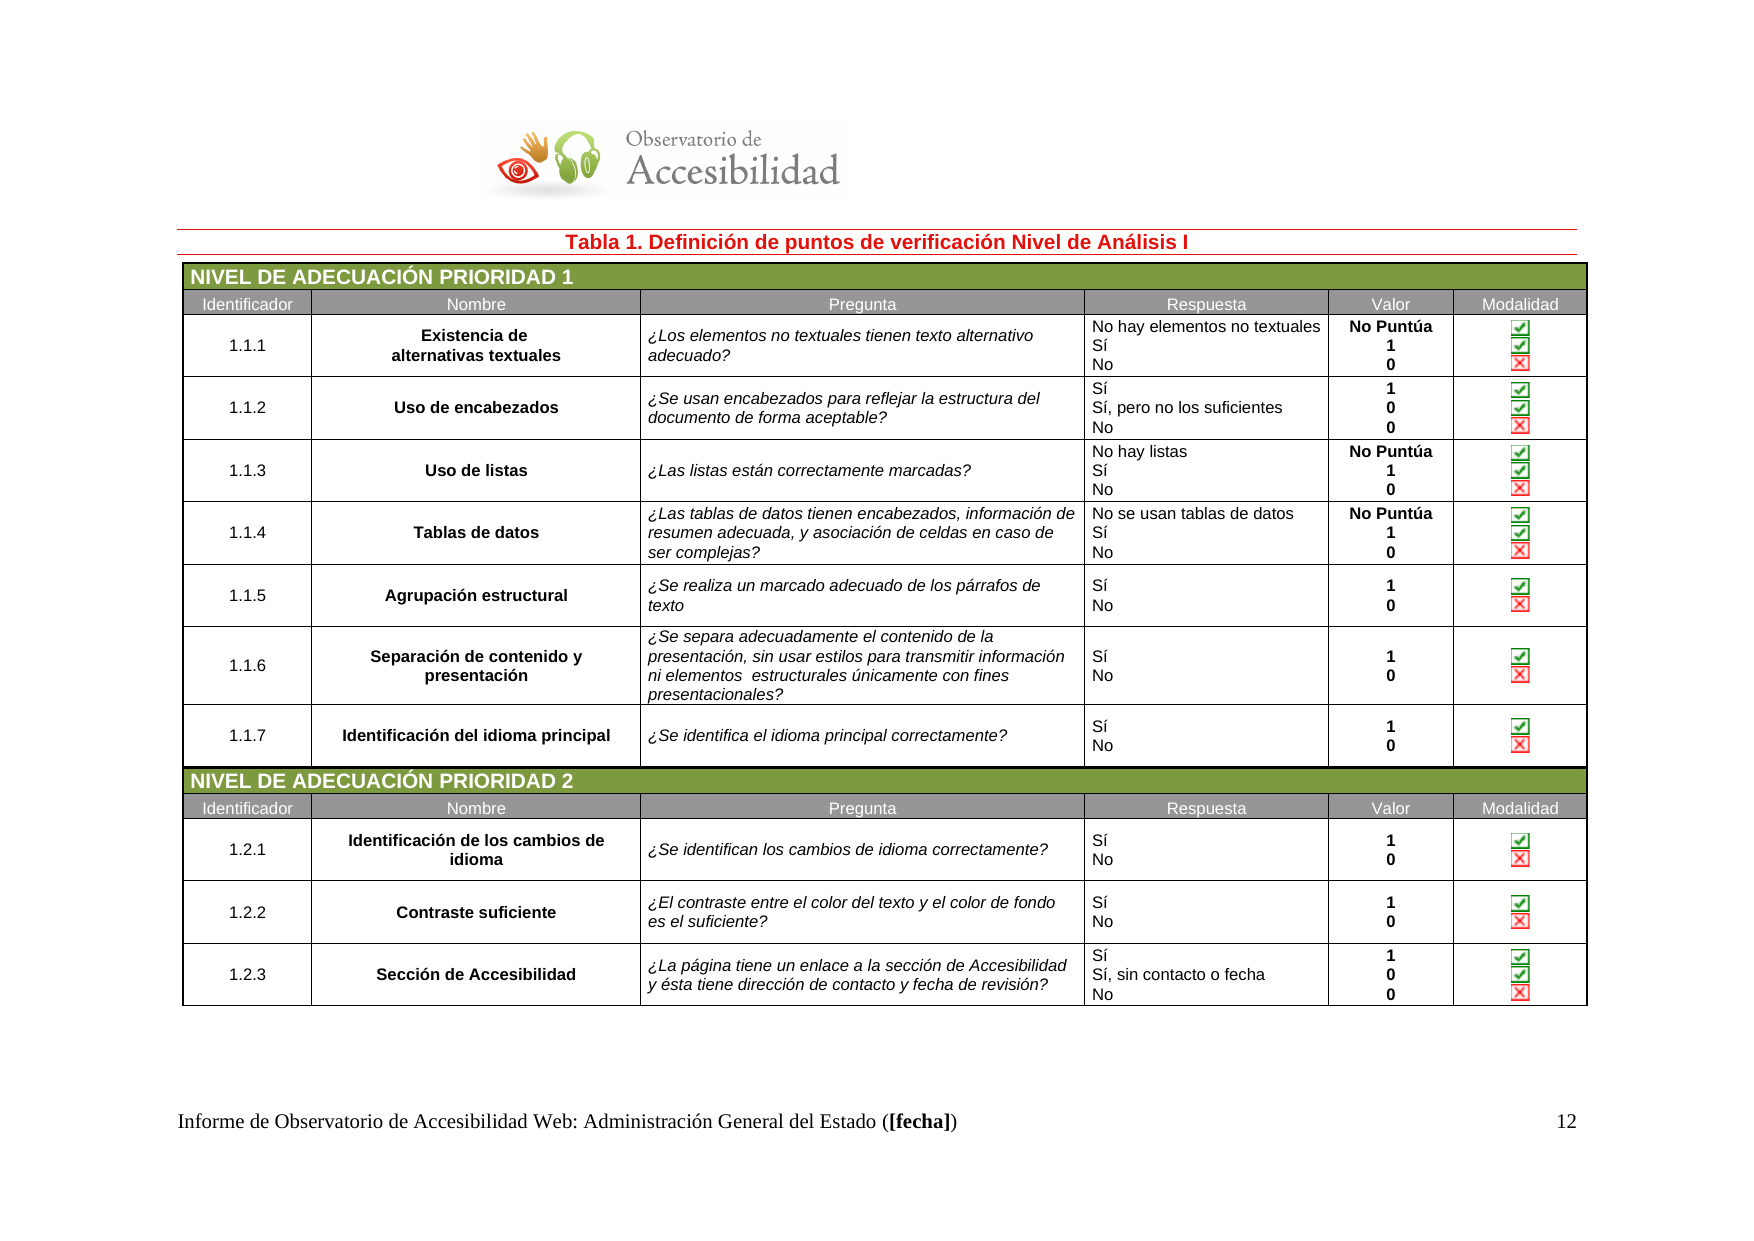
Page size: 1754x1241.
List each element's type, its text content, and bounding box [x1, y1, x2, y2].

table_cell No Puntúa 1 0 [1329, 502, 1453, 564]
table_cell No Puntúa 1 0 [1329, 440, 1453, 501]
picture [1511, 718, 1530, 735]
table_cell ¿Se separa adecuadamente el contenido de la presentación, sin usar estilos para transmitir información ni elementos estructurales únicamente con fines presentacionales? [641, 627, 1084, 704]
table_cell No se usan tablas de datos Sí No [1085, 502, 1328, 564]
table_cell 1.1.5 [184, 565, 311, 626]
picture [1511, 507, 1530, 523]
table_cell Sí Sí, sin contacto o fecha No [1085, 944, 1328, 1005]
table_cell [1454, 502, 1586, 564]
table_cell Pregunta [641, 794, 1084, 818]
picture [1511, 895, 1530, 912]
table_cell 1 0 [1329, 705, 1453, 766]
table_cell [1454, 881, 1586, 943]
table_cell 1 0 [1329, 881, 1453, 943]
picture [1511, 320, 1530, 336]
table_cell ¿Se realiza un marcado adecuado de los párrafos de texto [641, 565, 1084, 626]
table_cell [1454, 819, 1586, 880]
table_cell Modalidad [1454, 290, 1586, 314]
table_cell ¿La página tiene un enlace a la sección de Accesibilidad y ésta tiene dirección de contacto y fecha de revisión? [641, 944, 1084, 1005]
picture [1511, 337, 1530, 354]
picture [1511, 382, 1530, 398]
table_cell 1.1.6 [184, 627, 311, 704]
table_cell Valor [1329, 794, 1453, 818]
table_cell Uso de encabezados [312, 377, 640, 439]
table_cell [1454, 627, 1586, 704]
table_cell Sí No [1085, 881, 1328, 943]
picture [477, 122, 854, 204]
text Tabla 1. Definición de puntos de verificación Nivel de Análisis I [177, 230, 1577, 254]
table_cell Existencia de alternativas textuales [312, 315, 640, 376]
table_cell No Puntúa 1 0 [1329, 315, 1453, 376]
picture [1511, 850, 1530, 867]
table_cell Sí No [1085, 705, 1328, 766]
table_cell [1454, 377, 1586, 439]
table_cell Sí Sí, pero no los suficientes No [1085, 377, 1328, 439]
table_cell Pregunta [641, 290, 1084, 314]
picture [1511, 578, 1530, 595]
table_cell ¿Las listas están correctamente marcadas? [641, 440, 1084, 501]
table_cell [1454, 315, 1586, 376]
table_cell Contraste suficiente [312, 881, 640, 943]
picture [1511, 542, 1530, 559]
table_cell 1.2.2 [184, 881, 311, 943]
picture [1511, 417, 1530, 434]
picture [1511, 648, 1530, 665]
table_header NIVEL DE ADECUACIÓN PRIORIDAD 1 [184, 264, 1586, 289]
picture [1511, 445, 1530, 461]
table_cell 1.1.1 [184, 315, 311, 376]
table_cell 1 0 [1329, 627, 1453, 704]
table_cell Tablas de datos [312, 502, 640, 564]
table_cell No hay elementos no textuales Sí No [1085, 315, 1328, 376]
table_cell Sí No [1085, 565, 1328, 626]
table_cell 1 0 [1329, 819, 1453, 880]
picture [1511, 355, 1530, 371]
table_cell Nombre [312, 794, 640, 818]
table_cell ¿Se identifica el idioma principal correctamente? [641, 705, 1084, 766]
table_cell [1454, 944, 1586, 1005]
picture [1511, 462, 1530, 479]
table_cell Agrupación estructural [312, 565, 640, 626]
table_cell Identificación del idioma principal [312, 705, 640, 766]
table_cell ¿Se identifican los cambios de idioma correctamente? [641, 819, 1084, 880]
picture [1511, 525, 1530, 541]
table_cell Uso de listas [312, 440, 640, 501]
table_cell Identificador [184, 290, 311, 314]
table_cell 1.2.1 [184, 819, 311, 880]
table_cell 1.1.7 [184, 705, 311, 766]
picture [1511, 833, 1530, 849]
table_cell Respuesta [1085, 794, 1328, 818]
table_cell ¿Se usan encabezados para reflejar la estructura del documento de forma aceptable? [641, 377, 1084, 439]
table_cell Sección de Accesibilidad [312, 944, 640, 1005]
table_cell 1.1.4 [184, 502, 311, 564]
table_cell [1454, 705, 1586, 766]
picture [1511, 400, 1530, 416]
table_cell Nombre [312, 290, 640, 314]
table_cell ¿Los elementos no textuales tienen texto alternativo adecuado? [641, 315, 1084, 376]
picture [1511, 949, 1530, 965]
table_cell ¿Las tablas de datos tienen encabezados, información de resumen adecuada, y asociación de celdas en caso de ser complejas? [641, 502, 1084, 564]
picture [1511, 984, 1530, 1001]
table_cell No hay listas Sí No [1085, 440, 1328, 501]
table_cell Sí No [1085, 819, 1328, 880]
table_cell 1.2.3 [184, 944, 311, 1005]
picture [1511, 480, 1530, 496]
table_cell 1 0 0 [1329, 944, 1453, 1005]
table_cell Valor [1329, 290, 1453, 314]
table_cell NIVEL DE ADECUACIÓN PRIORIDAD 2 [184, 769, 1586, 793]
table_cell Identificación de los cambios de idioma [312, 819, 640, 880]
table_cell ¿El contraste entre el color del texto y el color de fondo es el suficiente? [641, 881, 1084, 943]
picture [1511, 966, 1530, 983]
table_cell 1 0 [1329, 565, 1453, 626]
table_cell 1.1.3 [184, 440, 311, 501]
table_cell [1454, 440, 1586, 501]
table_cell Modalidad [1454, 794, 1586, 818]
table_cell Sí No [1085, 627, 1328, 704]
picture [1511, 913, 1530, 929]
picture [1511, 596, 1530, 612]
table_cell 1.1.2 [184, 377, 311, 439]
picture [1511, 666, 1530, 683]
table_cell Identificador [184, 794, 311, 818]
table_cell 1 0 0 [1329, 377, 1453, 439]
table_cell [1454, 565, 1586, 626]
table_cell Separación de contenido y presentación [312, 627, 640, 704]
picture [1511, 736, 1530, 753]
table_cell Respuesta [1085, 290, 1328, 314]
